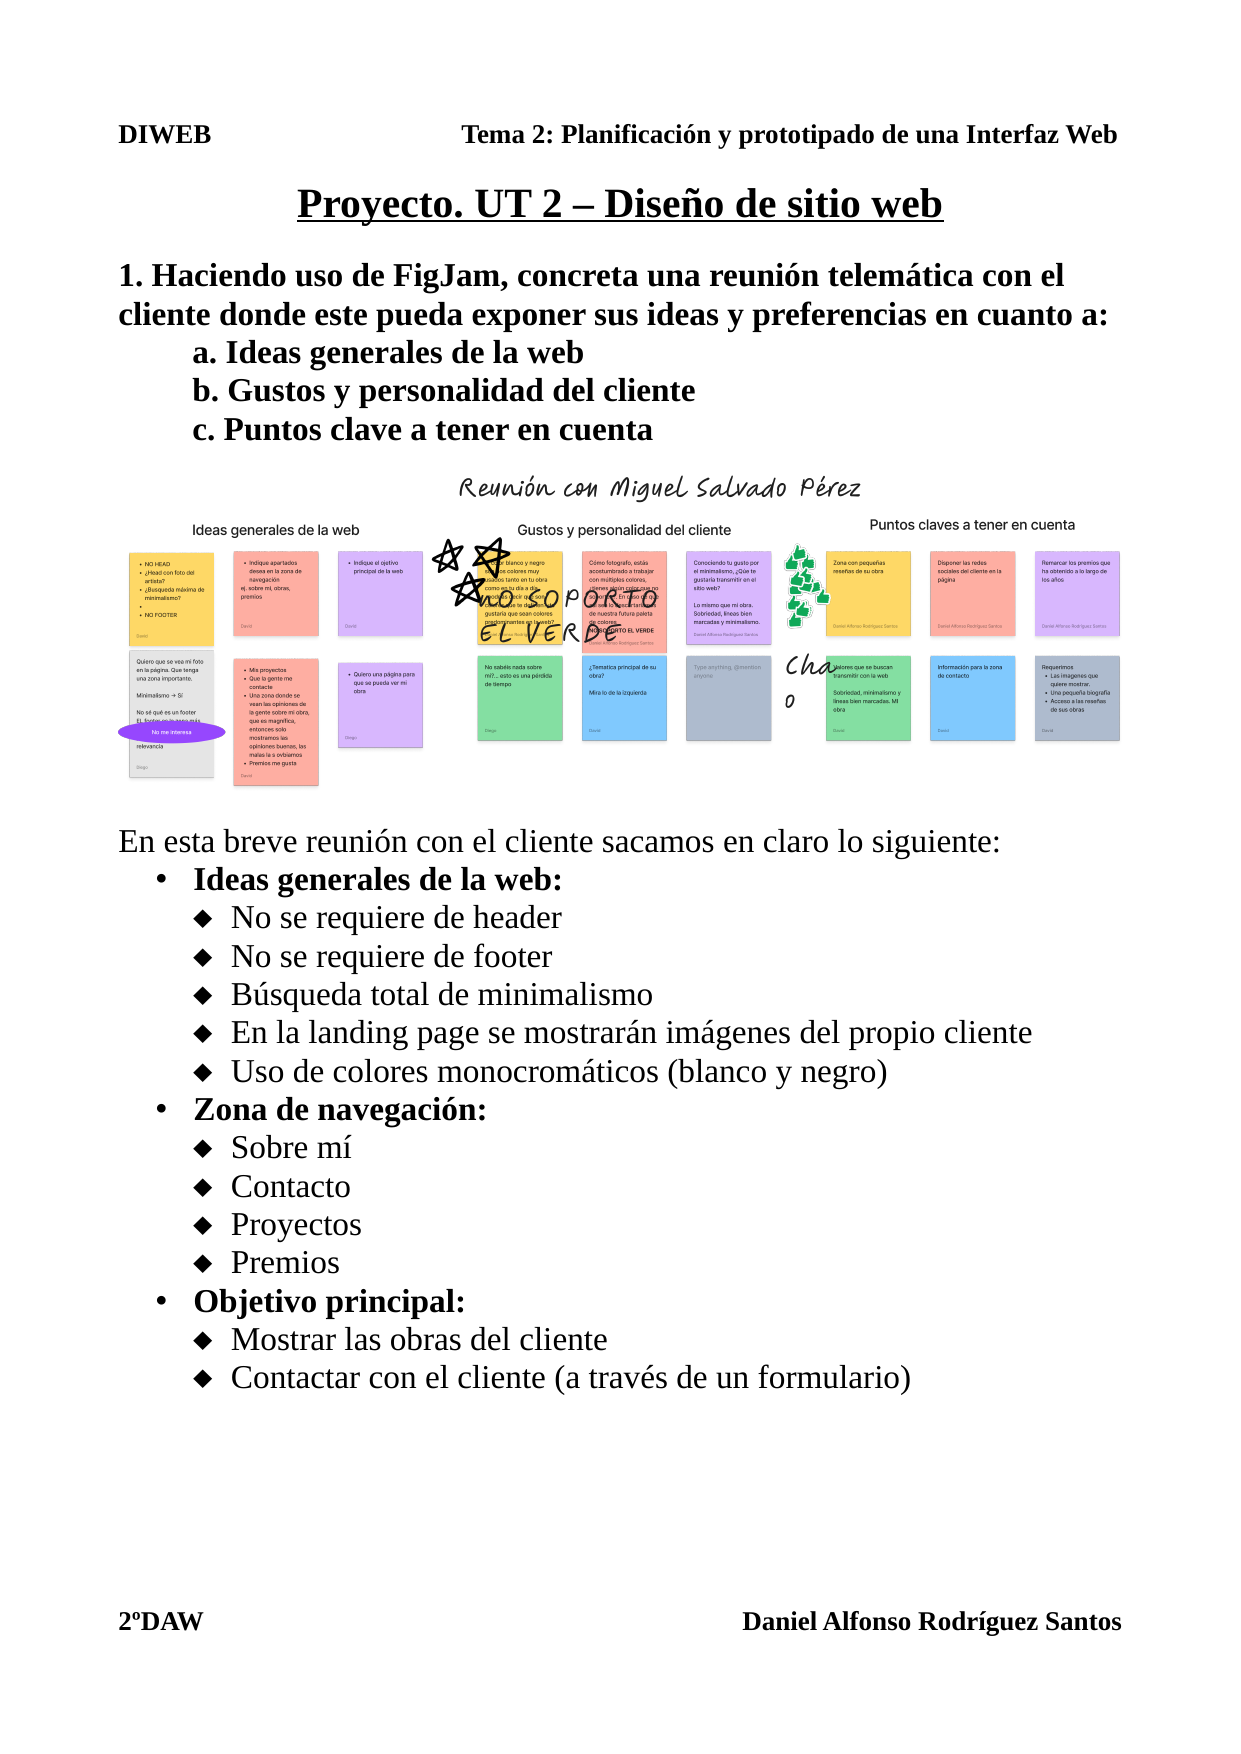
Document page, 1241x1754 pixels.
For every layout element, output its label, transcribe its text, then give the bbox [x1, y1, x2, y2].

list Búsqueda total de minimalismo [193, 974, 1122, 1012]
list Proyectos [193, 1204, 1122, 1242]
list Zona de navegación: [156, 1089, 1122, 1127]
text Proyecto. UT 2 – Diseño de sitio web [118, 179, 1122, 227]
text b. Gustos y personalidad del cliente [118, 370, 1122, 409]
list Ideas generales de la web: [156, 859, 1122, 897]
text En esta breve reunión con el cliente sacamos en claro lo siguiente: [118, 821, 1122, 859]
list Contactar con el cliente (a través de un formulario) [193, 1357, 1122, 1396]
picture [118, 475, 1123, 792]
text c. Puntos clave a tener en cuenta [118, 409, 1122, 447]
list En la landing page se mostrarán imágenes del propio cliente [193, 1012, 1122, 1051]
list Premios [193, 1242, 1122, 1281]
text 1. Haciendo uso de FigJam, concreta una reunión telemática con el cliente donde este pueda exponer sus ideas y preferencias en cuanto a: [118, 255, 1122, 332]
list Sobre mí [193, 1127, 1122, 1166]
list No se requiere de footer [193, 936, 1122, 974]
text a. Ideas generales de la web [118, 332, 1122, 370]
list Objetivo principal: [156, 1281, 1122, 1319]
list Mostrar las obras del cliente [193, 1319, 1122, 1357]
list No se requiere de header [193, 897, 1122, 936]
list Contacto [193, 1166, 1122, 1204]
list Uso de colores monocromáticos (blanco y negro) [193, 1051, 1122, 1089]
